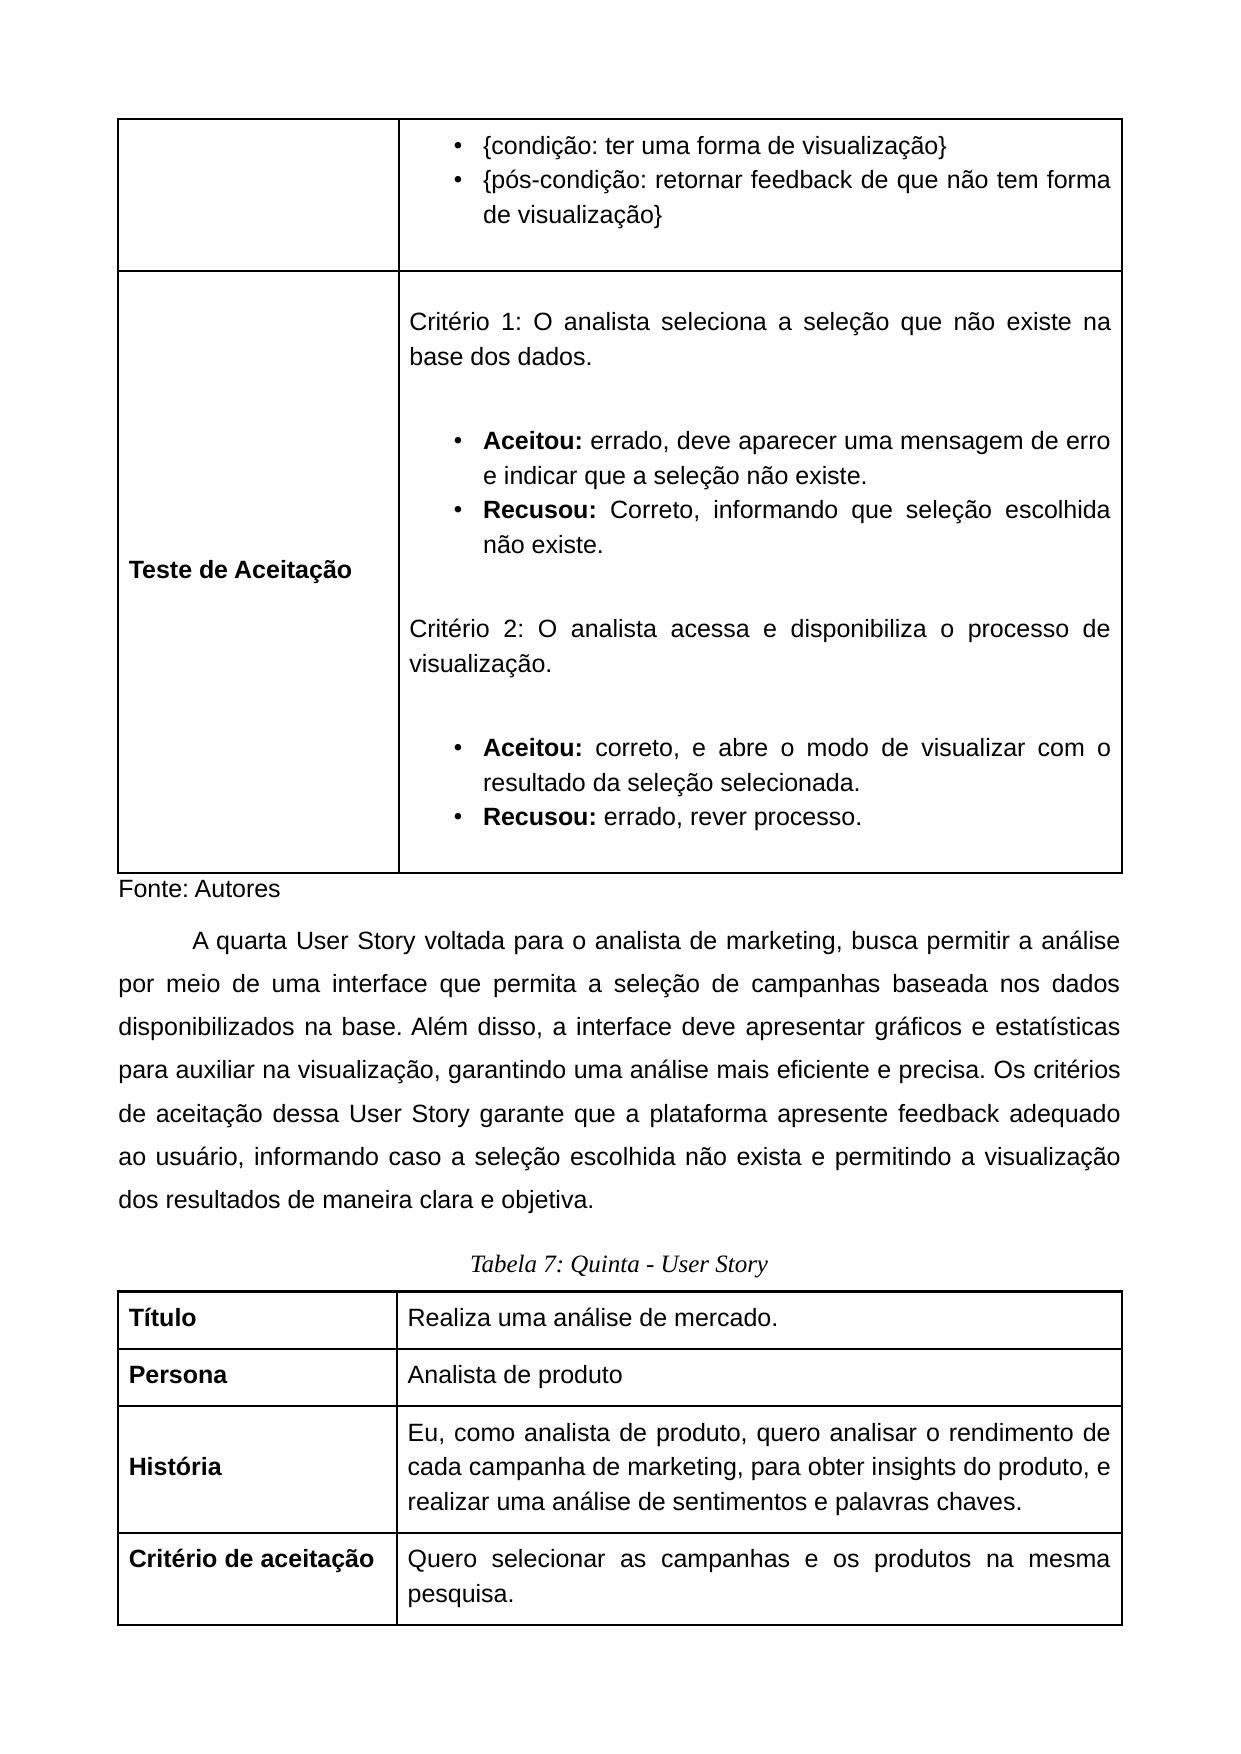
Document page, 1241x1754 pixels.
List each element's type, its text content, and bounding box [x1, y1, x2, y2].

table_cell Eu, como analista de produto, quero analisar o rendimento de cada campanha de marketing, para obter insights do produto, e realizar uma análise de sentimentos e palavras chaves. [398, 1407, 1121, 1532]
table_cell Analista de produto [398, 1350, 1121, 1405]
table_cell [119, 120, 398, 270]
text Tabela 7: Quinta - User Story [118, 1249, 1122, 1278]
table_cell Persona [119, 1350, 396, 1405]
table_cell Teste de Aceitação [119, 272, 398, 872]
table_cell Quero selecionar as campanhas e os produtos na mesma pesquisa. {condição: ter a possibilidade de selecionar mais de uma opção} {pós-condição: retornar erro de seleção e rever processo.} [398, 1534, 1121, 1623]
text A quarta User Story voltada para o analista de marketing, busca permitir a análise por meio de uma interface que permita a seleção de campanhas baseada nos dados disponibilizados na base. Além disso, a interface deve apresentar gráficos e estatísticas para auxiliar na visualização, garantindo uma análise mais eficiente e precisa. Os critérios de aceitação dessa User Story garante que a plataforma apresente feedback adequado ao usuário, informando caso a seleção escolhida não exista e permitindo a visualização dos resultados de maneira clara e objetiva. [118, 926, 1122, 1214]
table_header Título [119, 1293, 396, 1348]
table_header Realiza uma análise de mercado. [398, 1293, 1121, 1348]
table_cell História [119, 1407, 396, 1532]
table_cell Critério de aceitação [119, 1534, 396, 1623]
table_cell A plataforma deve permitir a seleção de campanhas. {condição: Ter a seleção baseada nos dados disponibilizados na base} {pós-condição: retornar feedback de erro} A plataforma deverá apresentar gráficos e estatísticas para auxiliar na visualização. {condição: ter uma forma de visualização} {pós-condição: retornar feedback de que não tem forma de visualização} [400, 120, 1121, 270]
table_cell Critério 1: O analista seleciona a seleção que não existe na base dos dados. Aceitou: errado, deve aparecer uma mensagem de erro e indicar que a seleção não existe. Recusou: Correto, informando que seleção escolhida não existe. Critério 2: O analista acessa e disponibiliza o processo de visualização. Aceitou: correto, e abre o modo de visualizar com o resultado da seleção selecionada. Recusou: errado, rever processo. [400, 272, 1121, 872]
text Fonte: Autores [118, 874, 1122, 903]
